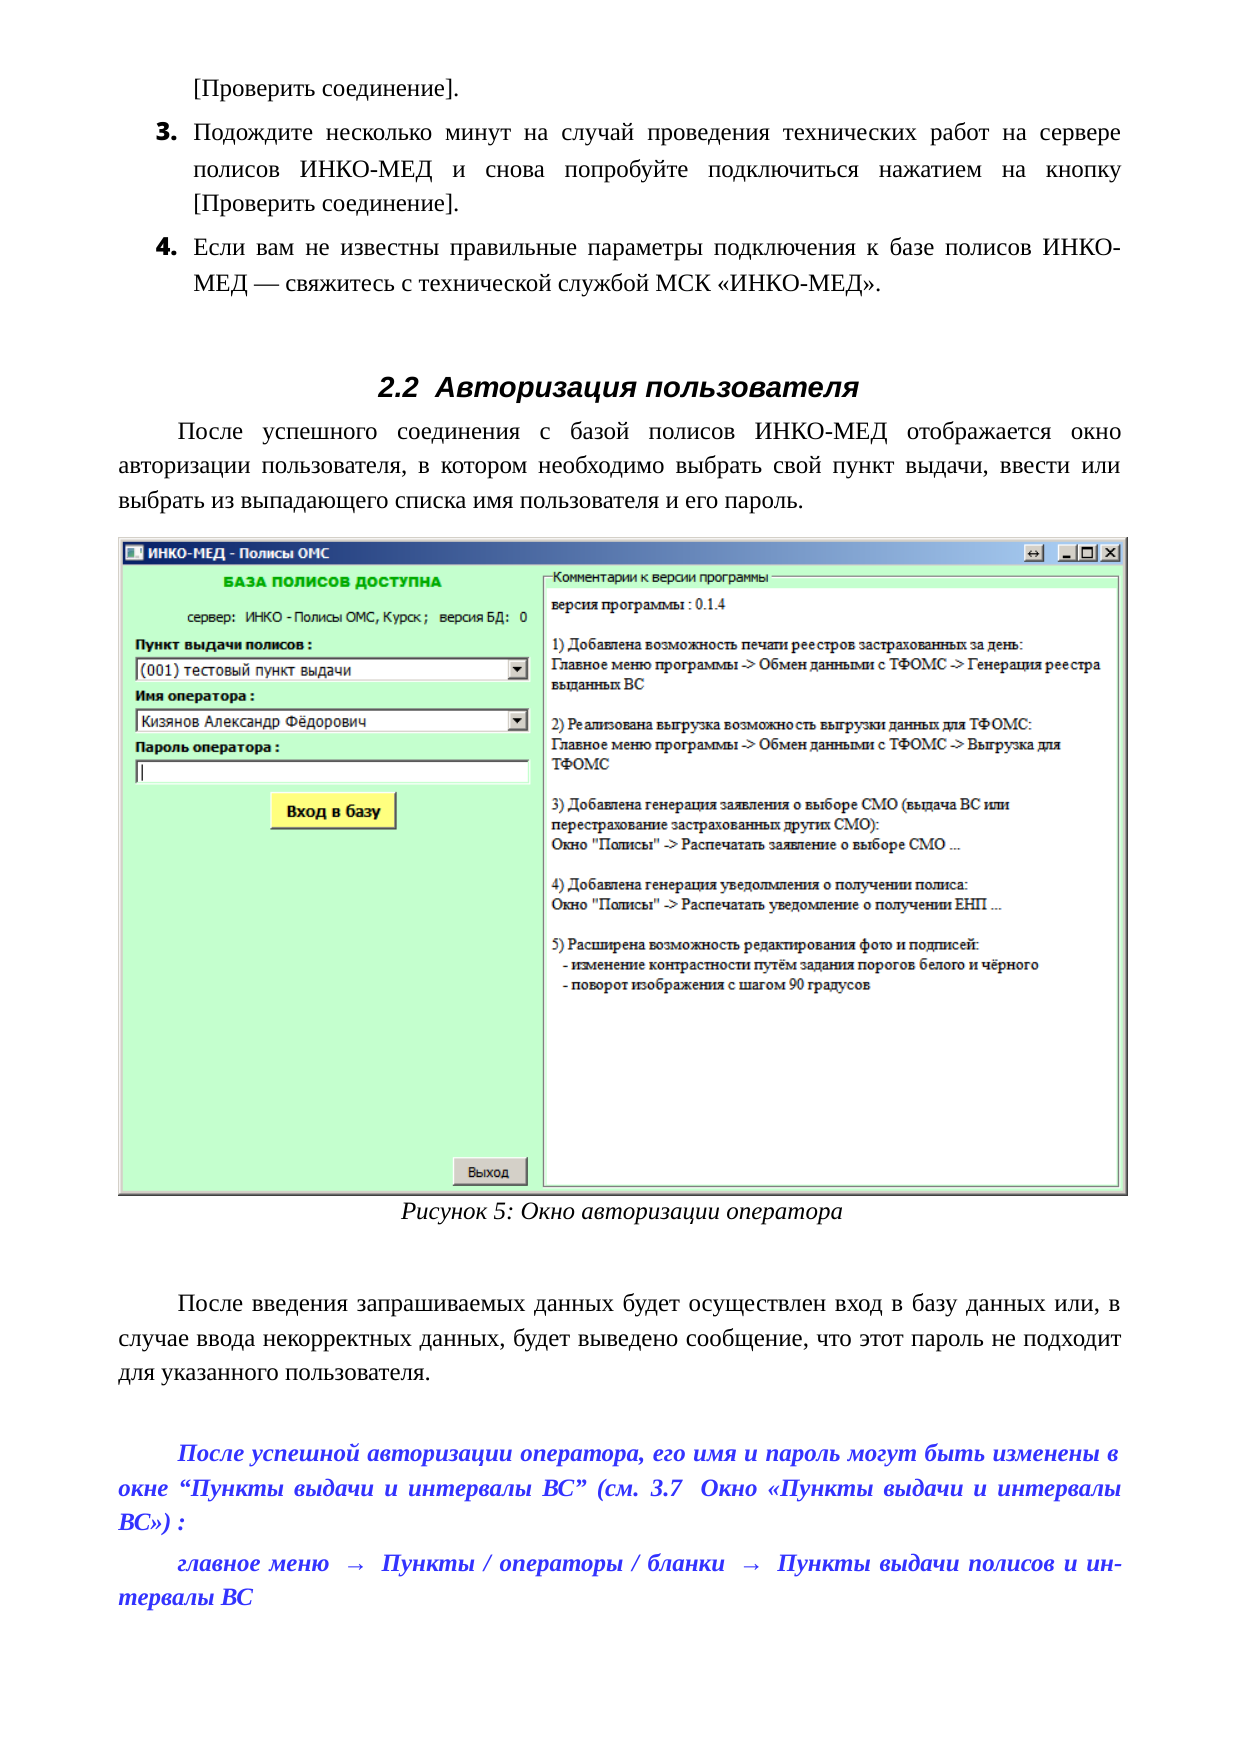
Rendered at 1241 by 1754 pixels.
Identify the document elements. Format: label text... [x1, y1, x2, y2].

text После успешного соединения с базой полисов ИНКО-МЕД отображается окно авторизации пользователя, в котором необходимо выбрать свой пункт выдачи, ввести или выбрать из выпадающего списка имя пользователя и его пароль. [118, 416, 1122, 514]
text Рисунок 5: Окно авторизации оператора [118, 1196, 1128, 1224]
list Подождите несколько минут на случай проведения технических работ на сервере полисов ИНКО-МЕД и снова попробуйте подключиться нажатием на кнопку [Проверить соединение]. [156, 114, 1122, 217]
list Если вам не известны правильные параметры подключения к базе полисов ИНКО-МЕД — свяжитесь с технической службой МСК «ИНКО-МЕД». [156, 228, 1122, 297]
text После успешной авторизации оператора, его имя и пароль могут быть изменены в окне “Пункты выдачи и интервалы ВС” (см. 3.7 Окно «Пункты выдачи и интервалы ВС») : [118, 1438, 1122, 1536]
list [Проверить соединение]. [156, 73, 1122, 102]
picture [118, 537, 1128, 1196]
text После введения запрашиваемых данных будет осуществлен вход в базу данных или, в случае ввода некорректных данных, будет выведено сообщение, что этот пароль не подходит для указанного пользователя. [118, 1288, 1122, 1386]
text главное меню → Пункты / операторы / бланки → Пункты выдачи полисов и ин­тер­валы ВС [118, 1548, 1122, 1611]
subtitle Авторизация пользователя [118, 370, 1122, 403]
